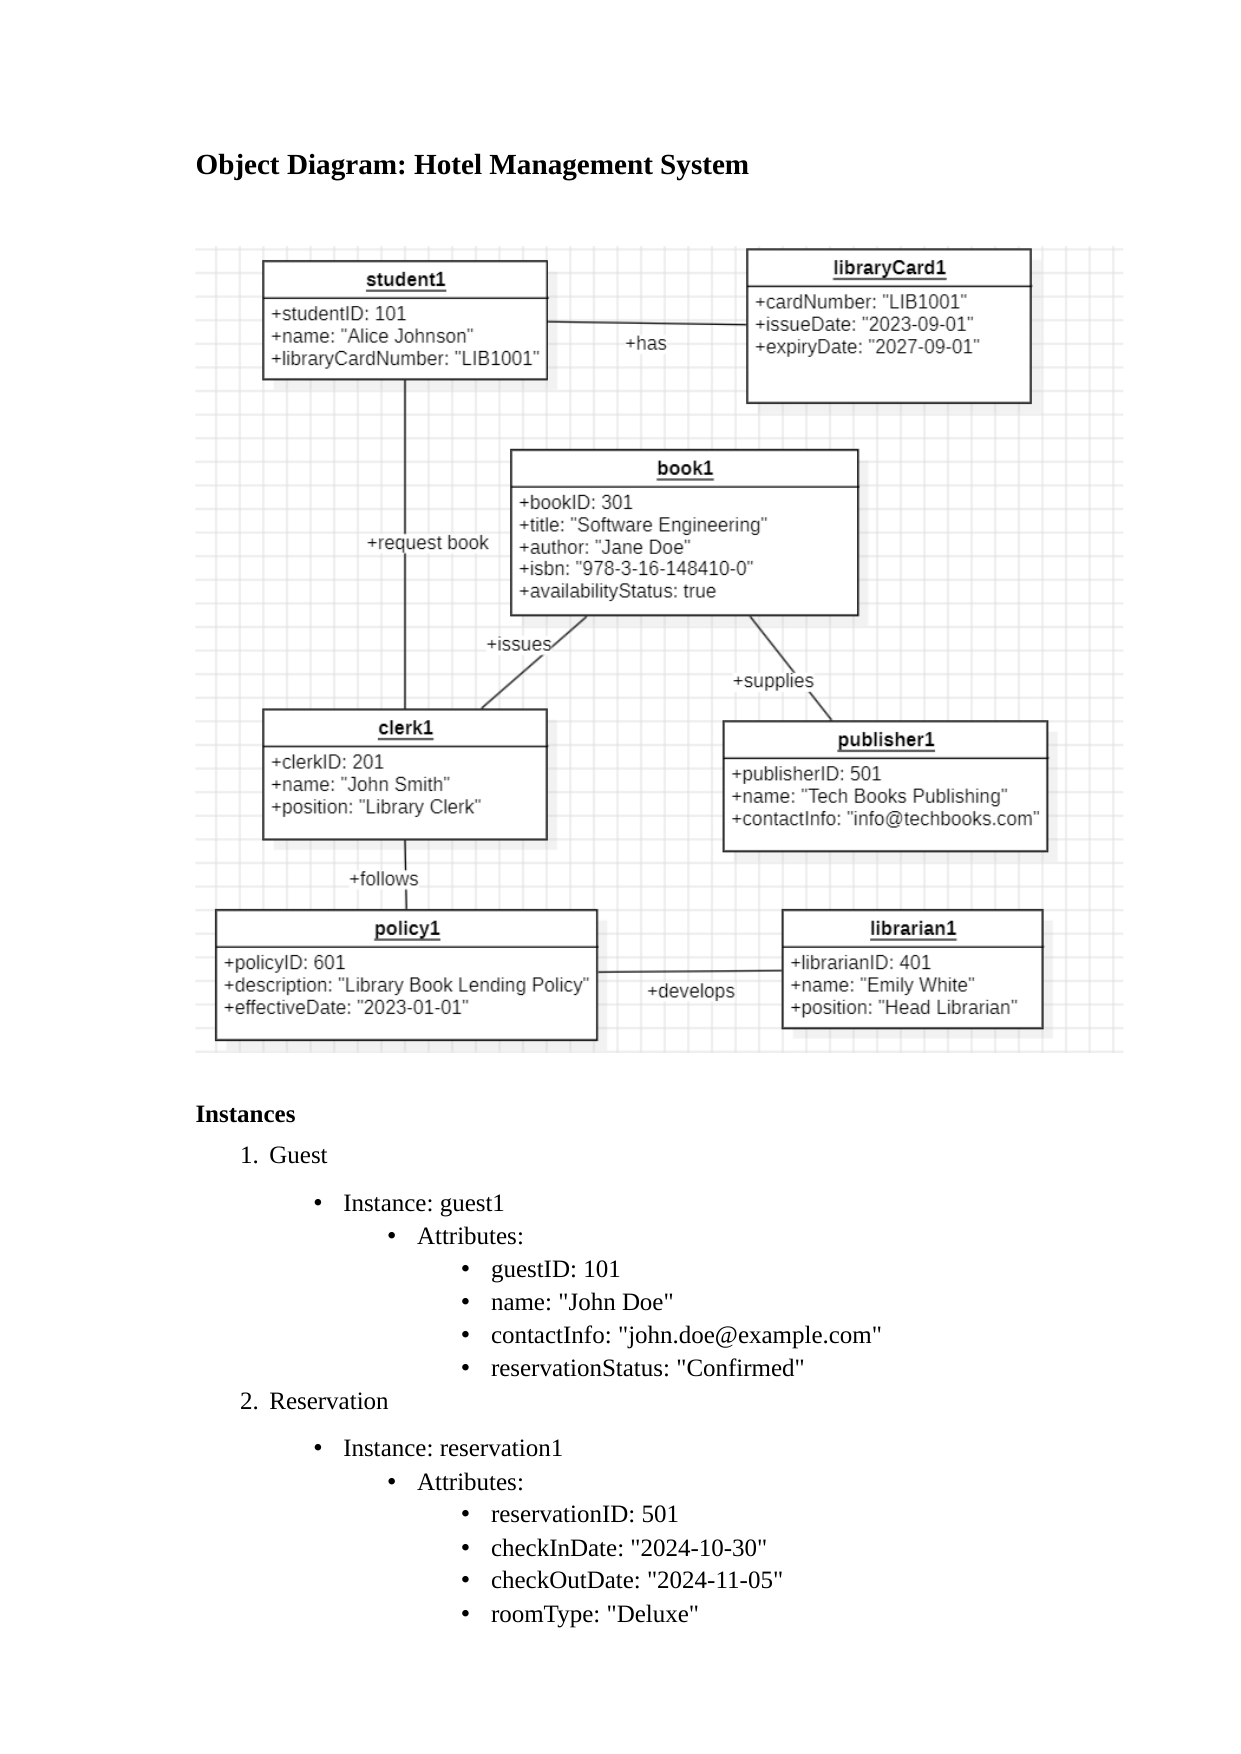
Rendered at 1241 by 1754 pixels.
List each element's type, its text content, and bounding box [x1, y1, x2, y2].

subtitle Instances [195, 1099, 1123, 1128]
list Instance: guest1 [313, 1188, 1123, 1217]
list checkOutDate: "2024-11-05" [461, 1566, 1123, 1594]
list Instance: reservation1 [313, 1433, 1123, 1462]
list Attributes: [387, 1221, 1123, 1249]
list contactInfo: "john.doe@example.com" [461, 1320, 1123, 1349]
list checkInDate: "2024-10-30" [461, 1533, 1123, 1561]
list guestID: 101 [461, 1254, 1123, 1283]
list Reservation [240, 1386, 1123, 1415]
list Attributes: [387, 1467, 1123, 1495]
list reservationID: 501 [461, 1499, 1123, 1528]
list name: "John Doe" [461, 1287, 1123, 1316]
picture [195, 246, 1124, 1053]
text Object Diagram: Hotel Management System [195, 147, 1123, 180]
list Guest [240, 1140, 1123, 1169]
list roomType: "Deluxe" [461, 1599, 1123, 1627]
list reservationStatus: "Confirmed" [461, 1353, 1123, 1382]
